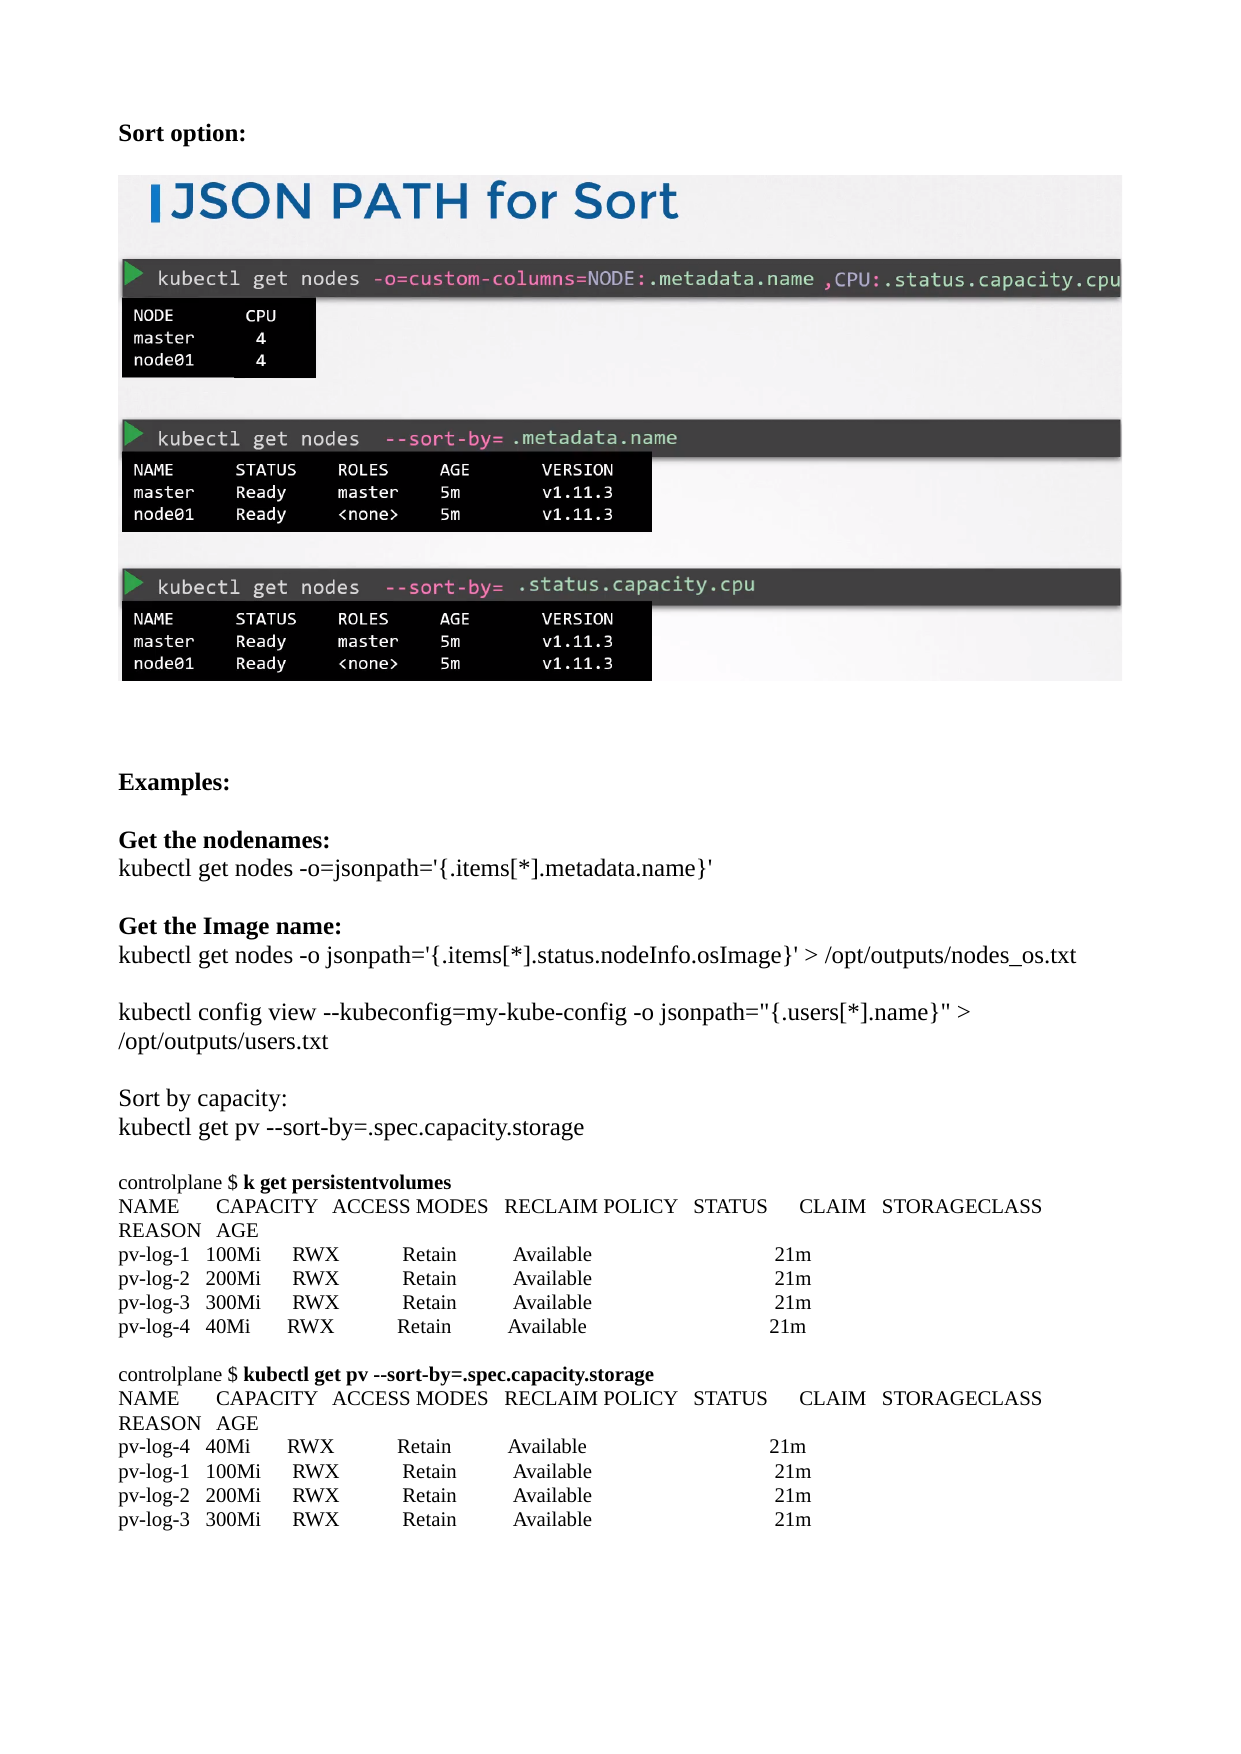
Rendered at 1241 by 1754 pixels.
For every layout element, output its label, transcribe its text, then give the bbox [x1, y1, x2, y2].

text pv-log-4 40Mi RWX Retain Available 21m [118, 1314, 1122, 1338]
text Sort option: [118, 118, 1122, 147]
text kubectl get nodes -o=jsonpath='{.items[*].metadata.name}' [118, 853, 1122, 882]
text pv-log-2 200Mi RWX Retain Available 21m [118, 1483, 1122, 1507]
text pv-log-3 300Mi RWX Retain Available 21m [118, 1507, 1122, 1531]
text pv-log-1 100Mi RWX Retain Available 21m [118, 1458, 1122, 1483]
text NAME CAPACITY ACCESS MODES RECLAIM POLICY STATUS CLAIM STORAGECLASS REASON AGE [118, 1194, 1122, 1242]
text kubectl get pv --sort-by=.spec.capacity.storage [118, 1112, 1122, 1141]
text pv-log-3 300Mi RWX Retain Available 21m [118, 1290, 1122, 1314]
text NAME CAPACITY ACCESS MODES RECLAIM POLICY STATUS CLAIM STORAGECLASS REASON AGE [118, 1386, 1122, 1434]
text Sort by capacity: [118, 1083, 1122, 1112]
text kubectl config view --kubeconfig=my-kube-config -o jsonpath="{.users[*].name}" > /opt/outputs/users.txt [118, 997, 1122, 1055]
text pv-log-1 100Mi RWX Retain Available 21m [118, 1242, 1122, 1266]
text controlplane $ kubectl get pv --sort-by=.spec.capacity.storage [118, 1362, 1122, 1386]
text Examples: [118, 767, 1122, 796]
text controlplane $ k get persistentvolumes [118, 1170, 1122, 1194]
text Get the Image name: [118, 911, 1122, 940]
text pv-log-4 40Mi RWX Retain Available 21m [118, 1434, 1122, 1458]
text Get the nodenames: [118, 825, 1122, 853]
text pv-log-2 200Mi RWX Retain Available 21m [118, 1266, 1122, 1290]
picture [118, 175, 1123, 681]
text kubectl get nodes -o jsonpath='{.items[*].status.nodeInfo.osImage}' > /opt/outputs/nodes_os.txt [118, 940, 1122, 968]
